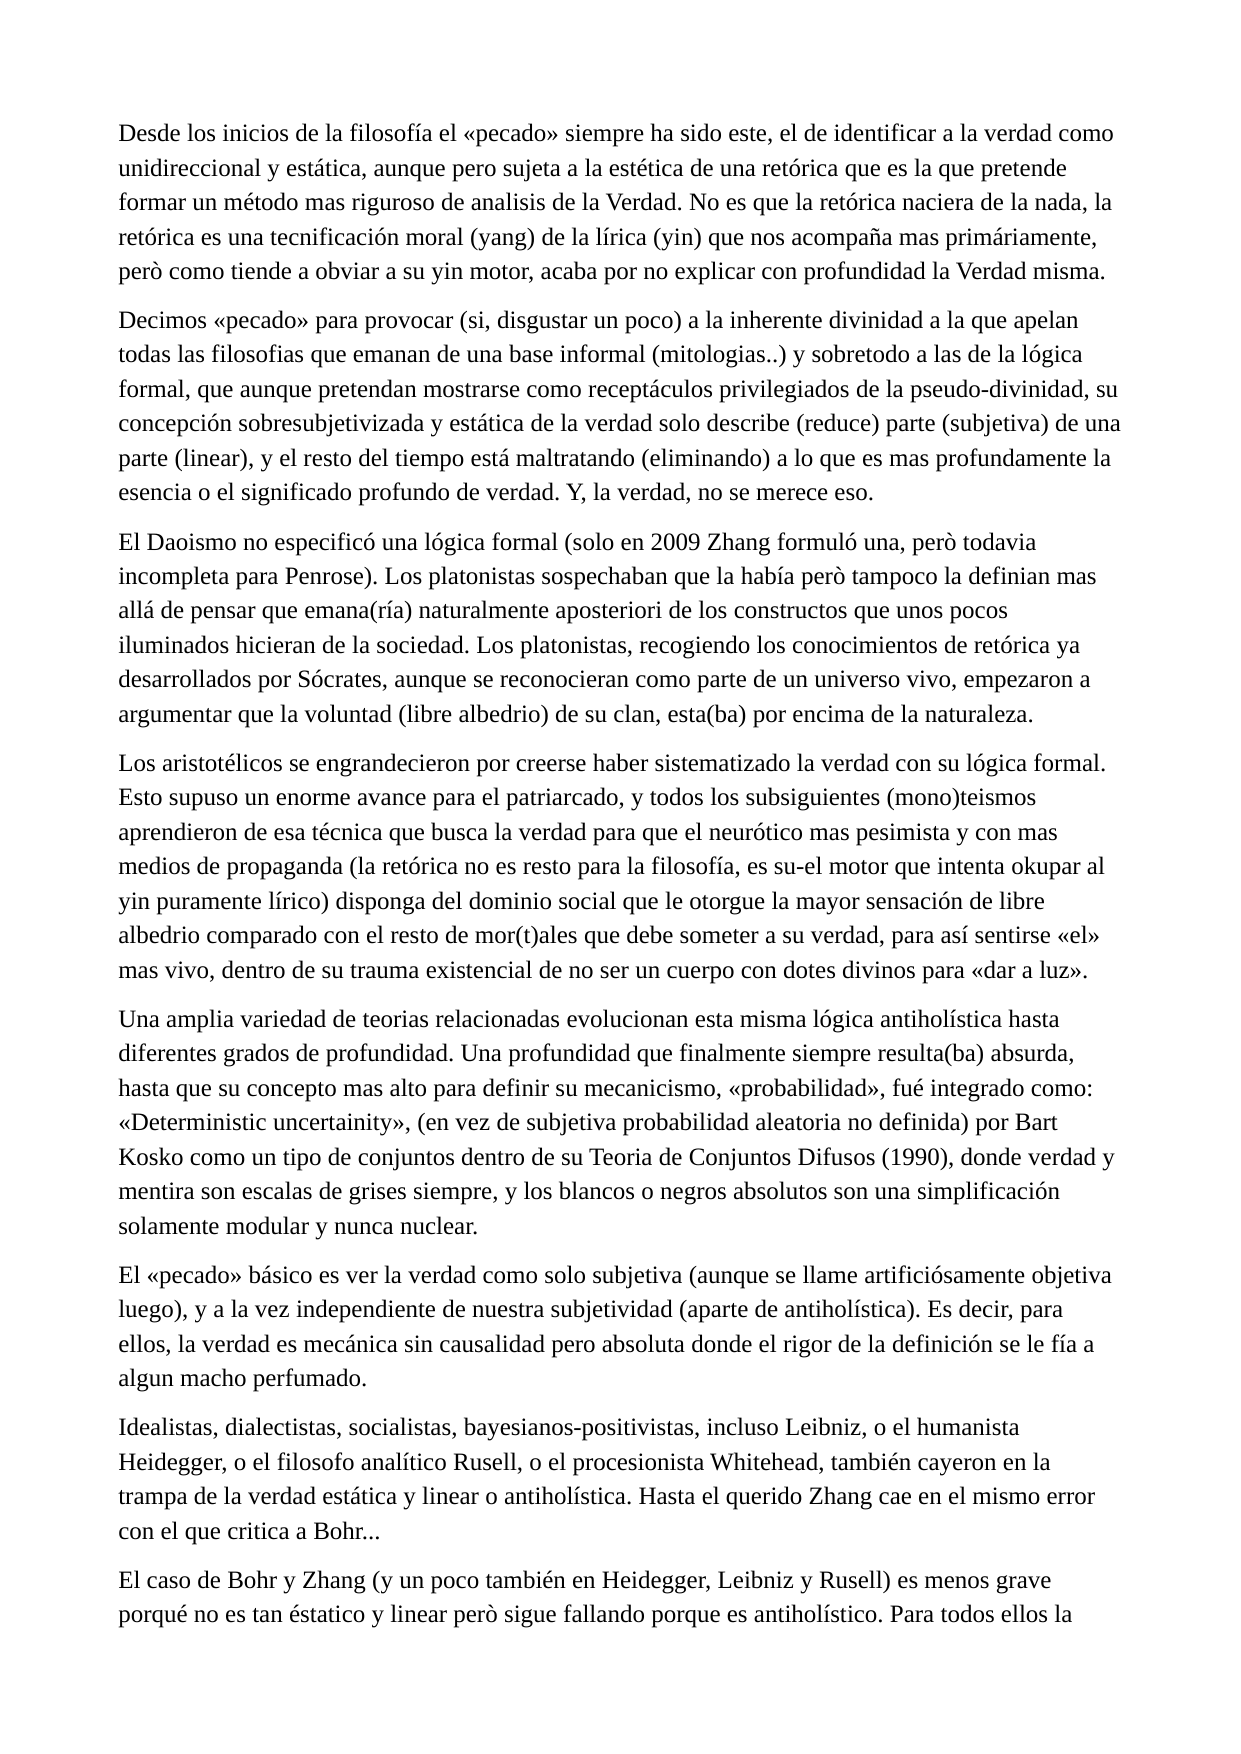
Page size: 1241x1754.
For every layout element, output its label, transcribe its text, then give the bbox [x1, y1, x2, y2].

text Idealistas, dialectistas, socialistas, bayesianos-positivistas, incluso Leibniz, o el humanista Heidegger, o el filosofo analítico Rusell, o el procesionista Whitehead, también cayeron en la trampa de la verdad estática y linear o antiholística. Hasta el querido Zhang cae en el mismo error con el que critica a Bohr... [118, 1412, 1122, 1544]
text El Daoismo no especificó una lógica formal (solo en 2009 Zhang formuló una, però todavia incompleta para Penrose). Los platonistas sospechaban que la había però tampoco la definian mas allá de pensar que emana(ría) naturalmente aposteriori de los constructos que unos pocos iluminados hicieran de la sociedad. Los platonistas, recogiendo los conocimientos de retórica ya desarrollados por Sócrates, aunque se reconocieran como parte de un universo vivo, empezaron a argumentar que la voluntad (libre albedrio) de su clan, esta(ba) por encima de la naturaleza. [118, 527, 1122, 728]
text Desde los inicios de la filosofía el «pecado» siempre ha sido este, el de identificar a la verdad como unidireccional y estática, aunque pero sujeta a la estética de una retórica que es la que pretende formar un método mas riguroso de analisis de la Verdad. No es que la retórica naciera de la nada, la retórica es una tecnificación moral (yang) de la lírica (yin) que nos acompaña mas primáriamente, però como tiende a obviar a su yin motor, acaba por no explicar con profundidad la Verdad misma. [118, 118, 1122, 285]
text El caso de Bohr y Zhang (y un poco también en Heidegger, Leibniz y Rusell) es menos grave porqué no es tan éstatico y linear però sigue fallando porque es antiholístico. Para todos ellos la [118, 1565, 1122, 1628]
text Una amplia variedad de teorias relacionadas evolucionan esta misma lógica antiholística hasta diferentes grados de profundidad. Una profundidad que finalmente siempre resulta(ba) absurda, hasta que su concepto mas alto para definir su mecanicismo, «probabilidad», fué integrado como: «Deterministic uncertainity», (en vez de subjetiva probabilidad aleatoria no definida) por Bart Kosko como un tipo de conjuntos dentro de su Teoria de Conjuntos Difusos (1990), donde verdad y mentira son escalas de grises siempre, y los blancos o negros absolutos son una simplificación solamente modular y nunca nuclear. [118, 1004, 1122, 1239]
text Los aristotélicos se engrandecieron por creerse haber sistematizado la verdad con su lógica formal. Esto supuso un enorme avance para el patriarcado, y todos los subsiguientes (mono)teismos aprendieron de esa técnica que busca la verdad para que el neurótico mas pesimista y con mas medios de propaganda (la retórica no es resto para la filosofía, es su-el motor que intenta okupar al yin puramente lírico) disponga del dominio social que le otorgue la mayor sensación de libre albedrio comparado con el resto de mor(t)ales que debe someter a su verdad, para así sentirse «el» mas vivo, dentro de su trauma existencial de no ser un cuerpo con dotes divinos para «dar a luz». [118, 748, 1122, 984]
text El «pecado» básico es ver la verdad como solo subjetiva (aunque se llame artificiósamente objetiva luego), y a la vez independiente de nuestra subjetividad (aparte de antiholística). Es decir, para ellos, la verdad es mecánica sin causalidad pero absoluta donde el rigor de la definición se le fía a algun macho perfumado. [118, 1260, 1122, 1392]
text Decimos «pecado» para provocar (si, disgustar un poco) a la inherente divinidad a la que apelan todas las filosofias que emanan de una base informal (mitologias..) y sobretodo a las de la lógica formal, que aunque pretendan mostrarse como receptáculos privilegiados de la pseudo-divinidad, su concepción sobresubjetivizada y estática de la verdad solo describe (reduce) parte (subjetiva) de una parte (linear), y el resto del tiempo está maltratando (eliminando) a lo que es mas profundamente la esencia o el significado profundo de verdad. Y, la verdad, no se merece eso. [118, 305, 1122, 506]
